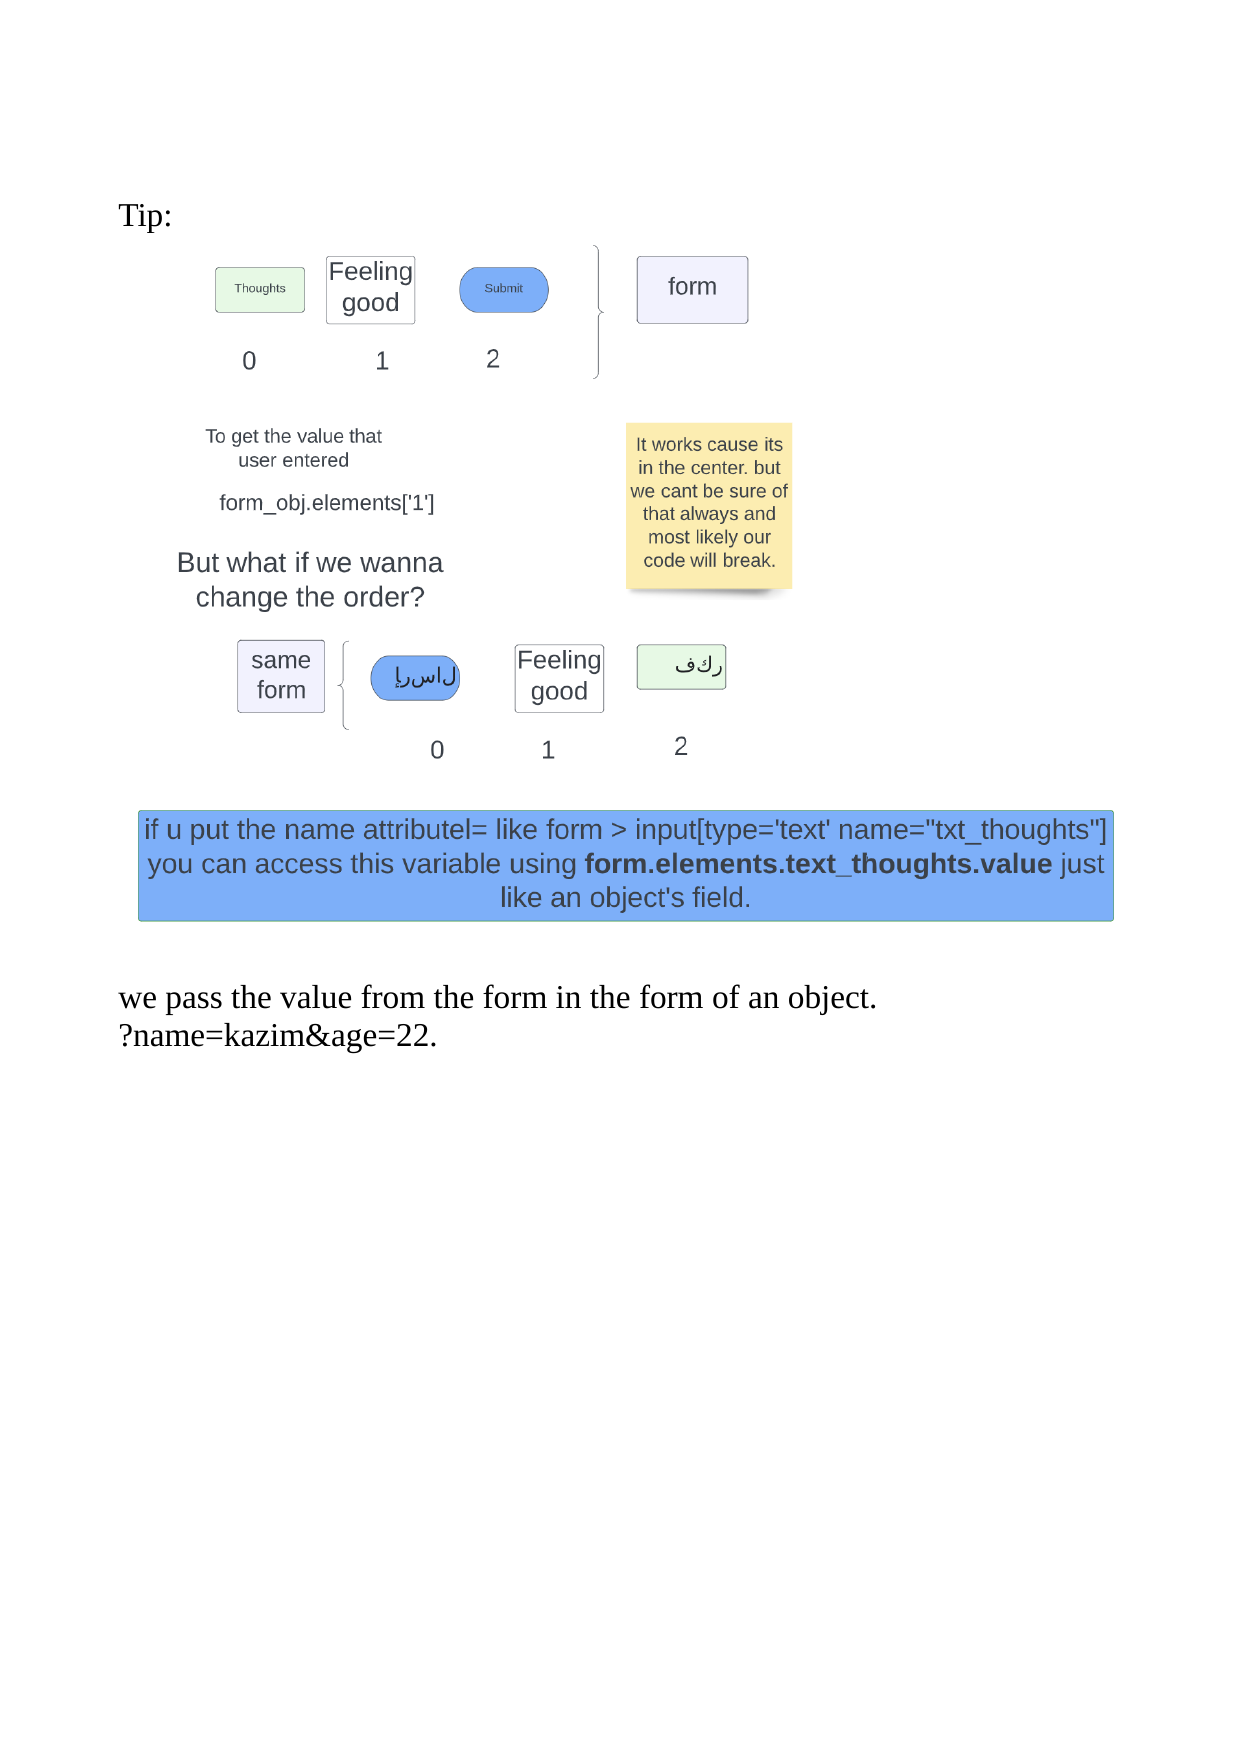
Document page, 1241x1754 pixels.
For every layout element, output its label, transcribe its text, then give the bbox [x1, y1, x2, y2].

text ?name=kazim&age=22. [118, 1016, 1122, 1054]
text we pass the value from the form in the form of an object. [118, 977, 1122, 1016]
text Tip: [118, 195, 1122, 233]
picture [118, 233, 1123, 939]
